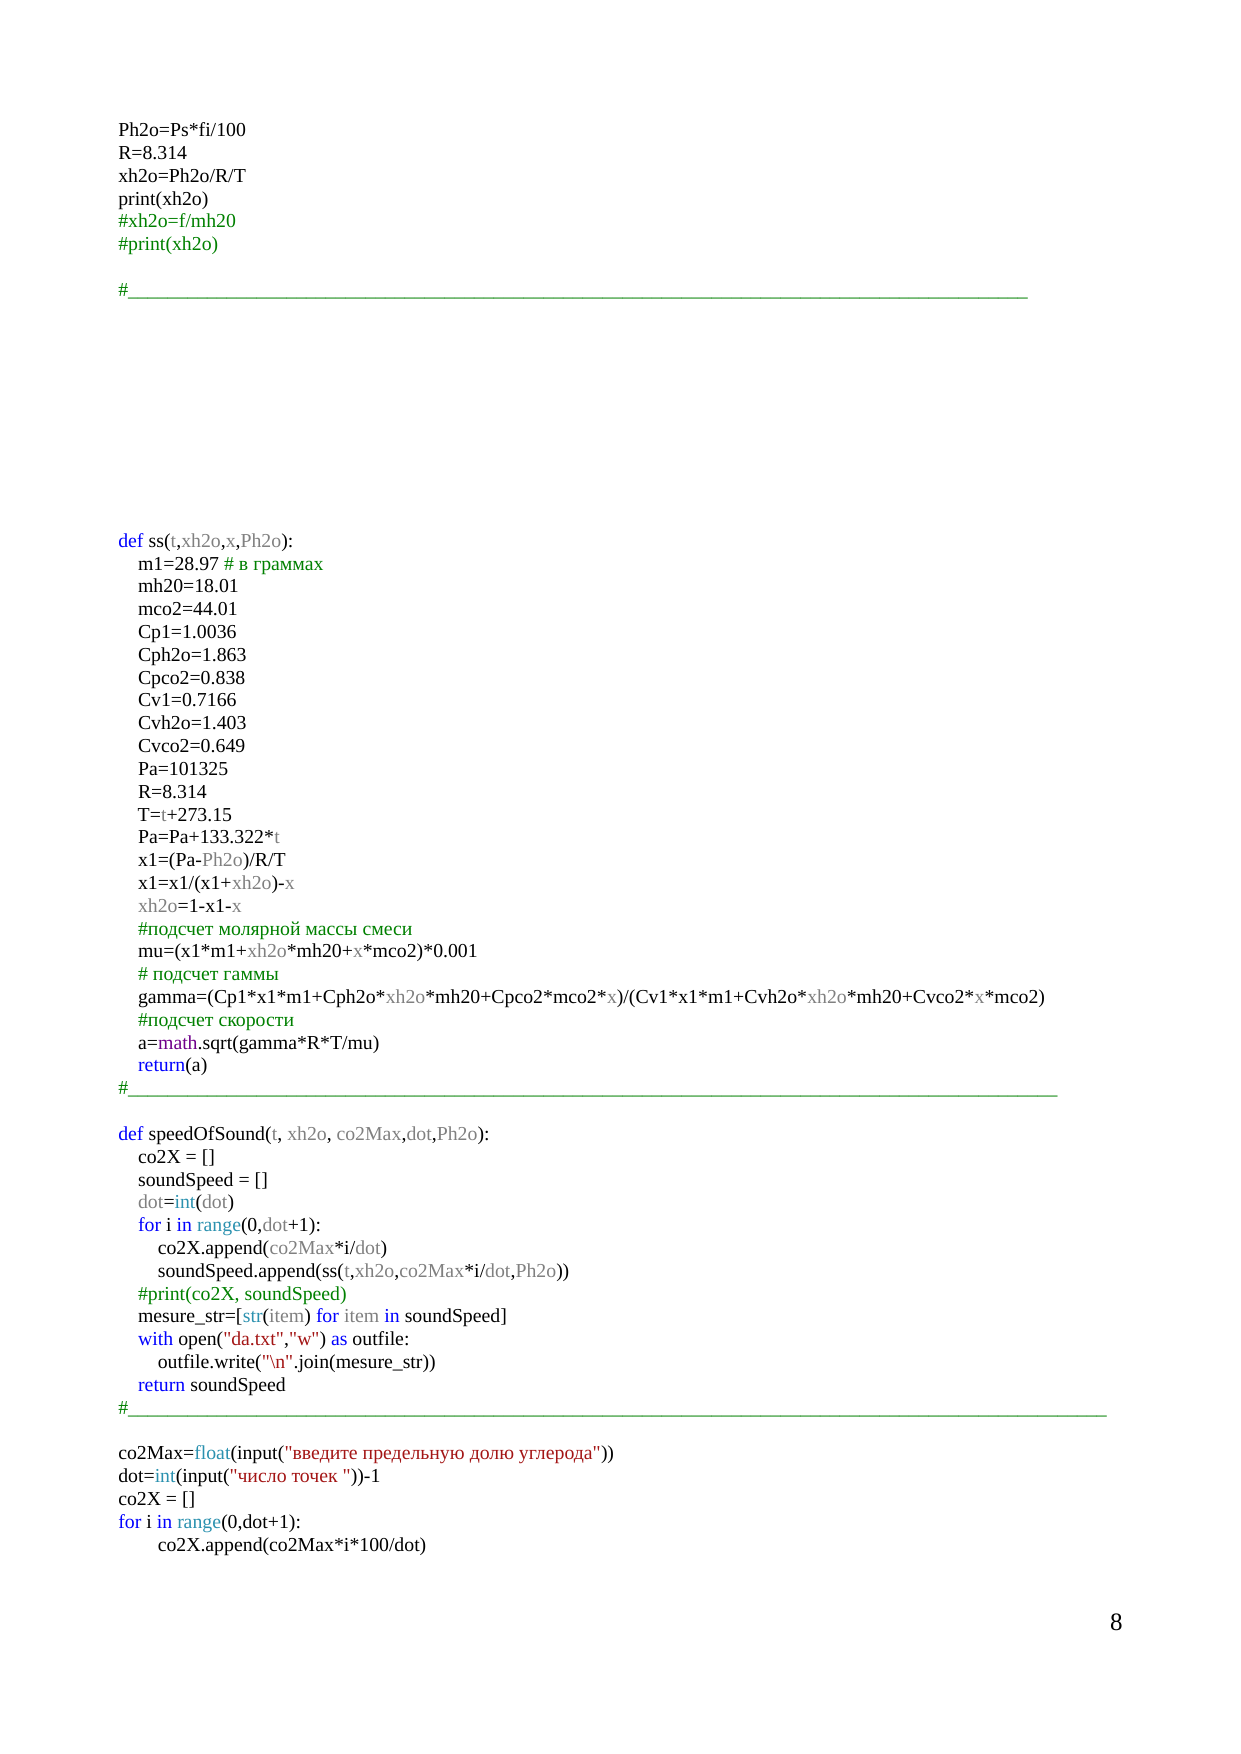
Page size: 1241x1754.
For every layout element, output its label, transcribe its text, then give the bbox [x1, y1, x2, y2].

text Pa=101325 [118, 757, 1122, 780]
text R=8.314 [118, 141, 1122, 164]
text Pa=Pa+133.322*t [118, 825, 1122, 848]
text x1=x1/(x1+xh2o)-x [118, 871, 1122, 894]
text x1=(Pa-Ph2o)/R/T [118, 848, 1122, 871]
text #print(co2X, soundSpeed) [118, 1282, 1122, 1304]
text dot=int(input("число точек "))-1 [118, 1464, 1122, 1487]
text return(a) [118, 1053, 1122, 1076]
text mu=(x1*m1+xh2o*mh20+x*mco2)*0.001 [118, 939, 1122, 962]
text co2X = [] [118, 1145, 1122, 1167]
text soundSpeed.append(ss(t,xh2o,co2Max*i/dot,Ph2o)) [118, 1259, 1122, 1282]
text xh2o=Ph2o/R/T [118, 164, 1122, 187]
text #print(xh2o) [118, 232, 1122, 255]
text Cpco2=0.838 [118, 666, 1122, 688]
text return soundSpeed [118, 1373, 1122, 1396]
text T=t+273.15 [118, 802, 1122, 825]
text Cp1=1.0036 [118, 620, 1122, 643]
text co2X = [] [118, 1487, 1122, 1510]
text #подсчет скорости [118, 1008, 1122, 1031]
text Cph2o=1.863 [118, 643, 1122, 666]
text co2Max=float(input("введите предельную долю углерода")) [118, 1441, 1122, 1464]
text # подсчет гаммы [118, 962, 1122, 985]
text co2X.append(co2Max*i*100/dot) [118, 1532, 1122, 1555]
text #______________________________________________________________________________________________ [118, 1076, 1122, 1099]
text soundSpeed = [] [118, 1167, 1122, 1190]
text mesure_str=[str(item) for item in soundSpeed] [118, 1304, 1122, 1327]
text Cv1=0.7166 [118, 688, 1122, 711]
text outfile.write("\n".join(mesure_str)) [118, 1350, 1122, 1373]
text dot=int(dot) [118, 1190, 1122, 1213]
text for i in range(0,dot+1): [118, 1213, 1122, 1236]
text xh2o=1-x1-x [118, 894, 1122, 917]
text m1=28.97 # в граммах [118, 552, 1122, 574]
text mh20=18.01 [118, 574, 1122, 597]
text def speedOfSound(t, xh2o, co2Max,dot,Ph2o): [118, 1122, 1122, 1145]
text Cvh2o=1.403 [118, 711, 1122, 734]
text a=math.sqrt(gamma*R*T/mu) [118, 1031, 1122, 1053]
text mco2=44.01 [118, 597, 1122, 620]
text co2X.append(co2Max*i/dot) [118, 1236, 1122, 1259]
text print(xh2o) [118, 187, 1122, 209]
text #xh2o=f/mh20 [118, 209, 1122, 232]
text Cvco2=0.649 [118, 734, 1122, 757]
text for i in range(0,dot+1): [118, 1510, 1122, 1532]
text def ss(t,xh2o,x,Ph2o): [118, 529, 1122, 552]
text gamma=(Cp1*x1*m1+Cph2o*xh2o*mh20+Cpco2*mco2*x)/(Cv1*x1*m1+Cvh2o*xh2o*mh20+Cvco2*x*mco2) [118, 985, 1122, 1008]
text with open("da.txt","w") as outfile: [118, 1327, 1122, 1350]
text Ph2o=Ps*fi/100 [118, 118, 1122, 141]
text #подсчет молярной массы смеси [118, 917, 1122, 939]
text R=8.314 [118, 780, 1122, 802]
text #___________________________________________________________________________________________________ [118, 1396, 1122, 1418]
text #___________________________________________________________________________________________ [118, 278, 1122, 301]
